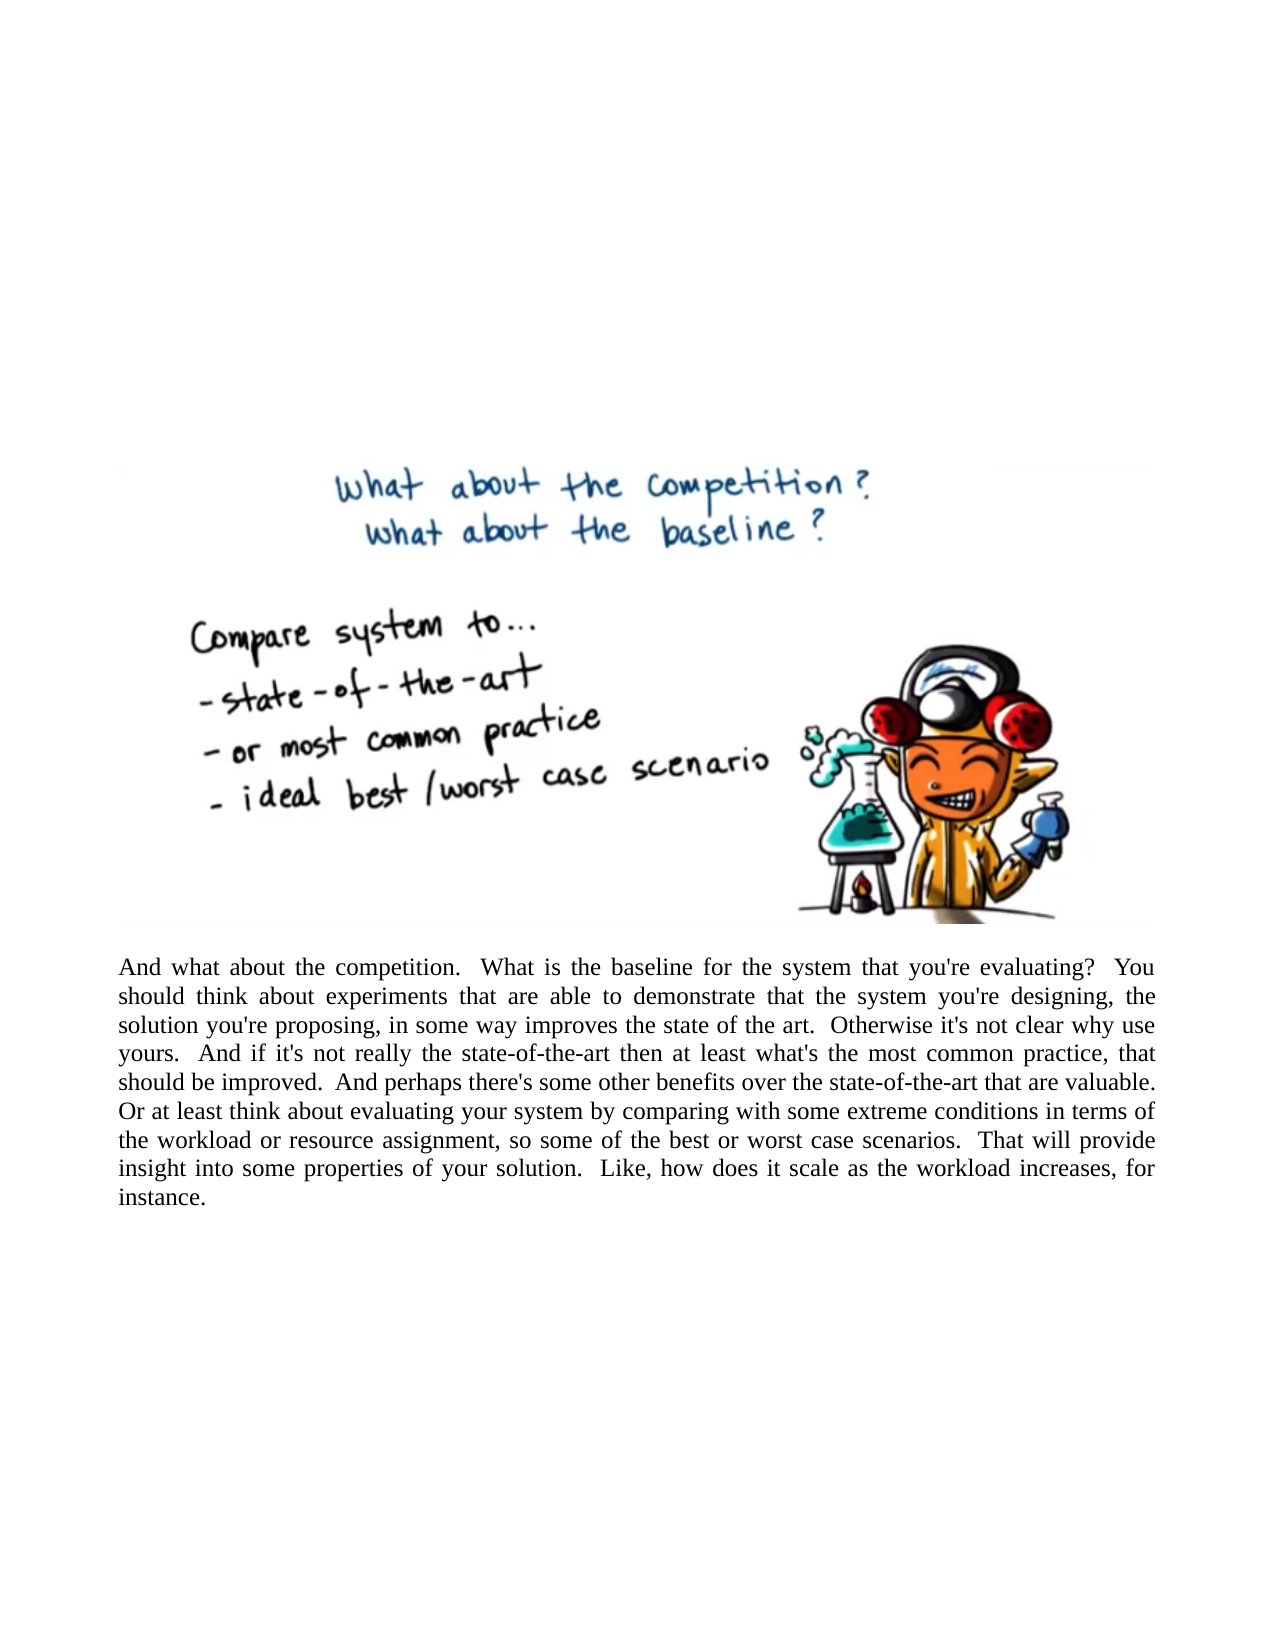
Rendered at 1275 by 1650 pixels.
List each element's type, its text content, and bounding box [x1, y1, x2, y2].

text And what about the competition. What is the baseline for the system that you're evaluating? You should think about experiments that are able to demonstrate that the system you're designing, the solution you're proposing, in some way improves the state of the art. Otherwise it's not clear why use yours. And if it's not really the state-of-the-art then at least what's the most common practice, that should be improved. And perhaps there's some other benefits over the state-of-the-art that are valuable. Or at least think about evaluating your system by comparing with some extreme conditions in terms of the workload or resource assignment, so some of the best or worst case scenarios. That will provide insight into some properties of your solution. Like, how does it scale as the workload increases, for instance. [118, 952, 1157, 1211]
picture [118, 463, 1157, 924]
